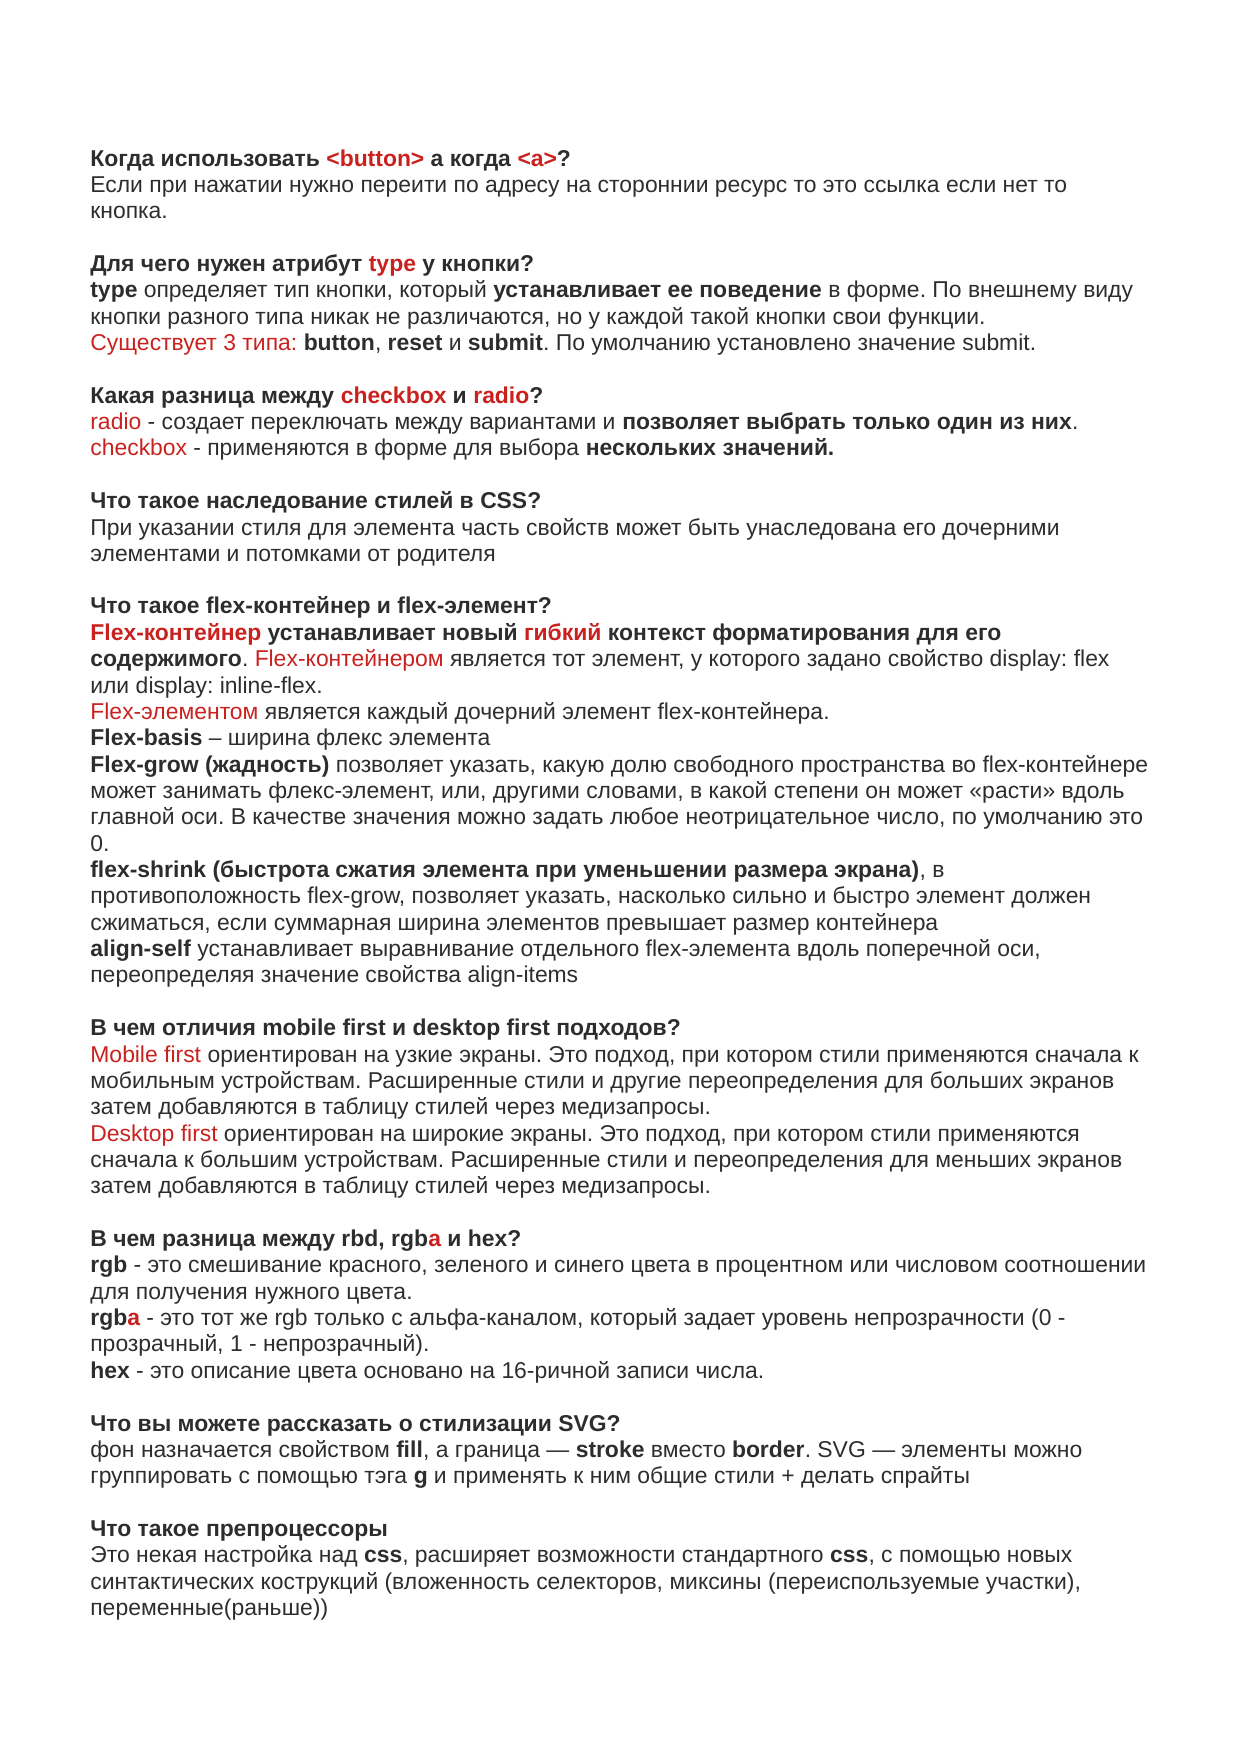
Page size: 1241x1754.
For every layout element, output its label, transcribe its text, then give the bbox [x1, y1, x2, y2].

text Что вы можете рассказать о стилизации SVG? [90, 1409, 1150, 1436]
text В чем разница между rbd, rgba и hex? [90, 1225, 1150, 1251]
text rgb - это смешивание красного, зеленого и синего цвета в процентном или числовом соотношении для получения нужного цвета. rgba - это тот же rgb только с альфа-каналом, который задает уровень непрозрачности (0 - прозрачный, 1 - непрозрачный). hex - это описание цвета основано на 16-ричной записи числа. [90, 1251, 1150, 1383]
text Flex-grow (жадность) позволяет указать, какую долю свободного пространства во flex-контейнере может занимать флекс-элемент, или, другими словами, в какой степени он может «расти» вдоль главной оси. В качестве значения можно задать любое неотрицательное число, по умолчанию это 0. [90, 751, 1150, 856]
text фон назначается свойством fill, а граница — stroke вместо border. SVG — элементы можно группировать с помощью тэга g и применять к ним общие стили + делать спрайты [90, 1436, 1150, 1488]
text radio - создает переключать между вариантами и позволяет выбрать только один из них. checkbox - применяются в форме для выбора нескольких значений. [90, 408, 1150, 461]
text Это некая настройка над css, расширяет возможности стандартного css, с помощью новых синтактических кострукций (вложенность селекторов, миксины (переиспользуемые участки), переменные(раньше)) [90, 1541, 1150, 1620]
text Flex-контейнер устанавливает новый гибкий контекст форматирования для его содержимого. Flex-контейнером является тот элемент, у которого задано свойство display: flex или display: inline-flex. Flex-элементом является каждый дочерний элемент flex-контейнера. [90, 619, 1150, 724]
text Что такое препроцессоры [90, 1515, 1150, 1541]
text flex-shrink (быстрота сжатия элемента при уменьшении размера экрана), в противоположность flex-grow, позволяет указать, насколько сильно и быстро элемент должен сжиматься, если суммарная ширина элементов превышает размер контейнера [90, 856, 1150, 935]
text Если при нажатии нужно переити по адресу на стороннии ресурс то это ссылка если нет то кнопка. [90, 171, 1150, 223]
text В чем отличия mobile first и desktop first подходов? [90, 1014, 1150, 1041]
text Mobile first ориентирован на узкие экраны. Это подход, при котором стили применяются сначала к мобильным устройствам. Расширенные стили и другие переопределения для больших экранов затем добавляются в таблицу стилей через медизапросы. Desktop first oриентирован на широкие экраны. Это подход, при котором стили применяются сначала к большим устройствам. Расширенные стили и переопределения для меньших экранов затем добавляются в таблицу стилей через медизапросы. [90, 1041, 1150, 1199]
text Flex-basis – ширина флекс элемента [90, 724, 1150, 751]
text Когда использовать <button> а когда <a>? [90, 144, 1150, 171]
text Что такое flex-контейнер и flex-элемент? [90, 592, 1150, 619]
text Что такое наследование стилей в CSS? [90, 487, 1150, 513]
text Какая разница между checkbox и radio? [90, 382, 1150, 408]
text Для чего нужен атрибут type у кнопки? [90, 250, 1150, 276]
text При указании стиля для элемента часть свойств может быть унаследована его дочерними элементами и потомками от родителя [90, 513, 1150, 566]
text type определяет тип кнопки, который устанавливает ее поведение в форме. По внешнему виду кнопки разного типа никак не различаются, но у каждой такой кнопки свои функции. Существует 3 типа: button, reset и submit. По умолчанию установлено значение submit. [90, 276, 1150, 355]
text align-self устанавливает выравнивание отдельного flex-элемента вдоль поперечной оси, переопределяя значение свойства align-items [90, 935, 1150, 988]
